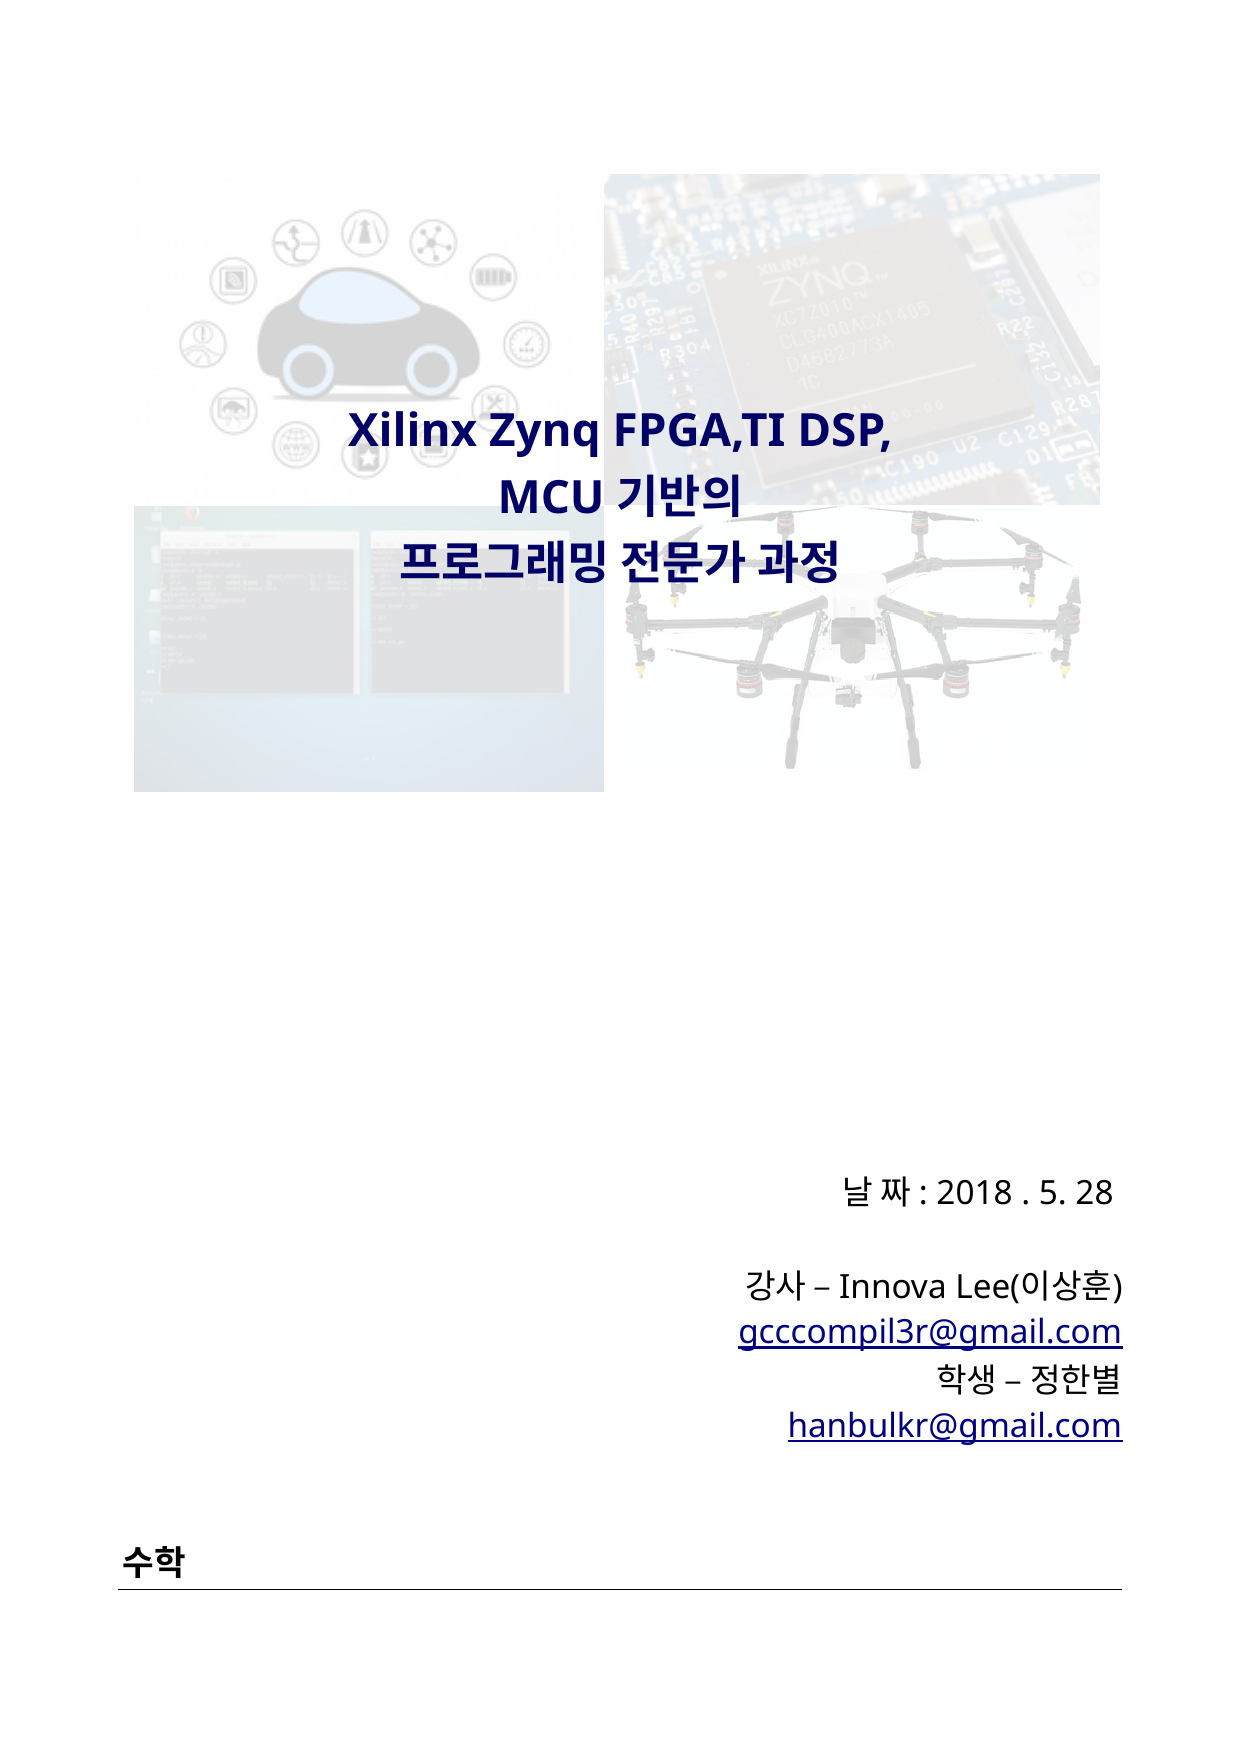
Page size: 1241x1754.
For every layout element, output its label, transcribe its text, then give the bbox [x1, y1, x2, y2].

text gcccompil3r@gmail.com [118, 1308, 1122, 1353]
text 프로그래밍 전문가 과정 [1101, 527, 1122, 593]
text 프로그래밍 전문가 과정 [118, 527, 134, 593]
text 강사 – Innova Lee(이상훈) [118, 1259, 1122, 1308]
text 날 짜 : 2018 . 5. 28 [118, 1166, 1122, 1214]
text MCU 기반의 [604, 460, 1122, 791]
text MCU 기반의 [118, 460, 134, 527]
text hanbulkr@gmail.com [118, 1402, 1122, 1447]
text Xilinx Zynq FPGA,TI DSP, [1100, 398, 1122, 460]
text Xilinx Zynq FPGA,TI DSP, [118, 398, 134, 460]
text 수학 [118, 1531, 1122, 1589]
text 학생 – 정한별 [118, 1353, 1122, 1402]
